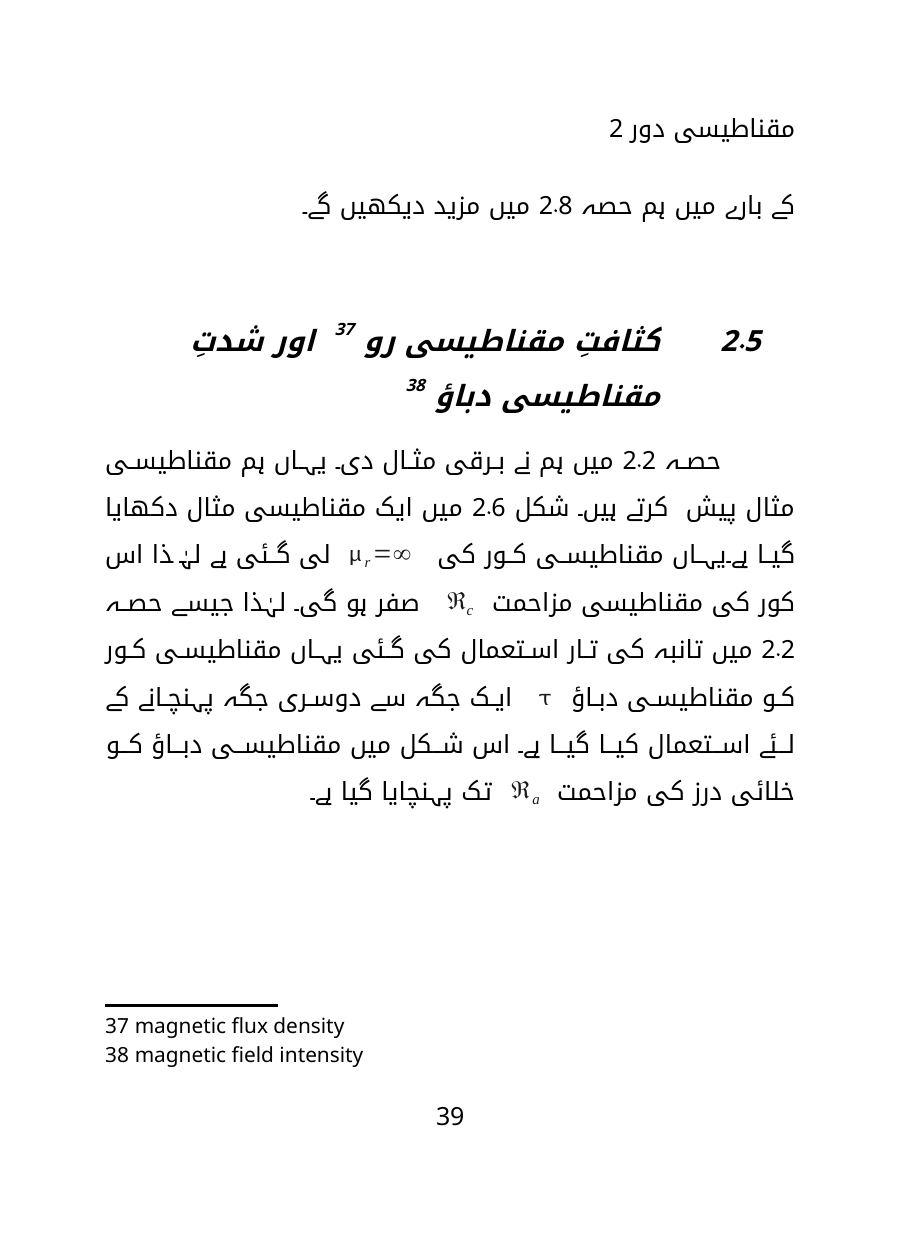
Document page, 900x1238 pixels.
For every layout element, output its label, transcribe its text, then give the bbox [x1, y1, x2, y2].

text بالکل برقی مثال کی طرح، مقناطیسی دباؤ کو کم مقناطیسی مزاحمت والے راستے اس جگہ پہنچایا جاتا ہے جہاں اس کی ضرورت ہو۔ مساوات 2.3 سے ہم دیکھتے ہیں کہ مقناطیسی مزاحمت، مقناطیسی نفوذ پذیریسے منسلک ہے ۔ کو عمومالکھا جاتا ہے جہاں کے برابر ہے۔ لوہا، کچھ دھاتیں اور چند جدید مصنوعی اشیاء ایسی ہیں جن کاہے۔ لہٰذا انہیں کو مقناطیسی دباؤ ایک جگہ سے دوسری جگہ پہنچانے کے لئے استعمال کیا جاتا ہے۔ البتہ کی مقدار اتنی نہیں ہے کہ اس سے بنی سلاخ کی مقناطیسی مزاحمت ہر جگہ نظرانداز کی جا سکے۔ مساوات 2.3 سے ہم دیکھتے ہیں کہ مقناطیسی مزاحمت کم سے کم کرنے کی خاطر رقبہ عمودی تراش زیادہ سے زیادہ رکھنا پڑتا ہے۔ لہٰذا عموما مقناطیسی دباؤ منتقل کرنے کے لئے ایک تار نہیں بلکہ خاصی زیادہ عمودی سطح رکھنے والا راستا درکار ہوتا ہے اور اس راستے کو مقناطیسی کور کہتے ہیں۔برقی مشینوں میں کور باریک چادر یا پتری کو تہ در تہ رکھ کر بنایا جاتا ہے۔ مقناطیسی کور کے بارے میں ہم حصہ 2.8 میں مزید دیکھیں گے۔ [105, 182, 795, 230]
subtitle کثافتِ مقناطیسی رو اور شدتِ مقناطیسی دباؤ [105, 314, 720, 424]
list magnetic field intensity [105, 1040, 795, 1068]
text حصہ 2.2 میں ہم نے برقی مثال دی۔ یہاں ہم مقناطیسی مثال پیش کرتے ہیں۔ شکل 2.6 میں ایک مقناطیسی مثال دکھایا گیا ہے۔یہاں مقناطیسی کور کی لی گئی ہے لہٰذا اس کور کی مقناطیسی مزاحمت صفر ہو گی۔ لہٰذا جیسے حصہ 2.2 میں تانبہ کی تار استعمال کی گئی یہاں مقناطیسی کور کو مقناطیسی دباؤ ایک جگہ سے دوسری جگہ پہنچانے کے لئے استعمال کیا گیا ہے۔ اس شکل میں مقناطیسی دباؤ کو خلائی درز کی مزاحمتتک پہنچایا گیا ہے۔ [105, 437, 795, 816]
list magnetic flux density [105, 1012, 795, 1040]
